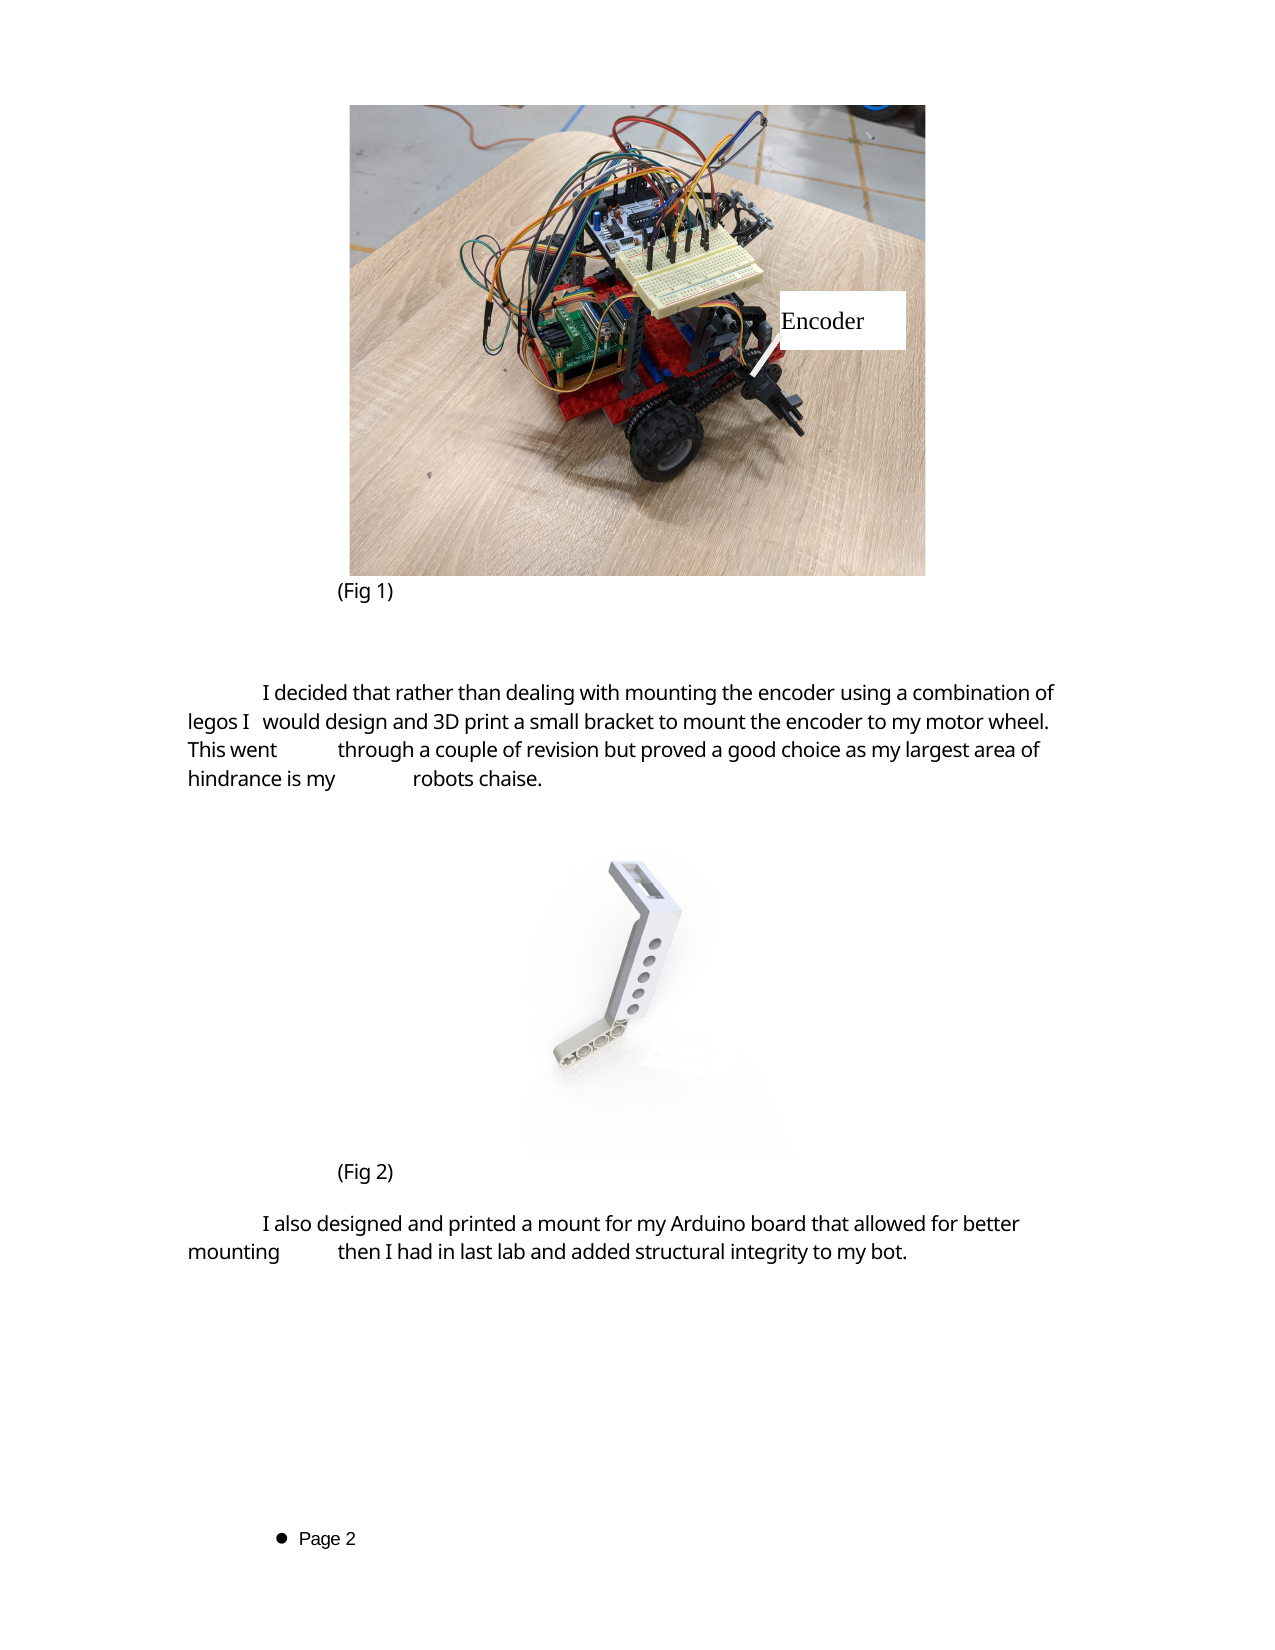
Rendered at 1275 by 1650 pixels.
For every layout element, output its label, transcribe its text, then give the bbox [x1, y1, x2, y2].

text I also designed and printed a mount for my Arduino board that allowed for better mounting then I had in last lab and added structural integrity to my bot. [187, 1209, 1087, 1266]
picture [333, 815, 942, 1158]
text (Fig 1) [187, 105, 1087, 604]
picture [349, 105, 926, 576]
text I decided that rather than dealing with mounting the encoder using a combination of legos I would design and 3D print a small bracket to mount the encoder to my motor wheel. This went through a couple of revision but proved a good choice as my largest area of hindrance is my robots chaise. [187, 678, 1087, 792]
text (Fig 2) [337, 815, 1087, 1186]
